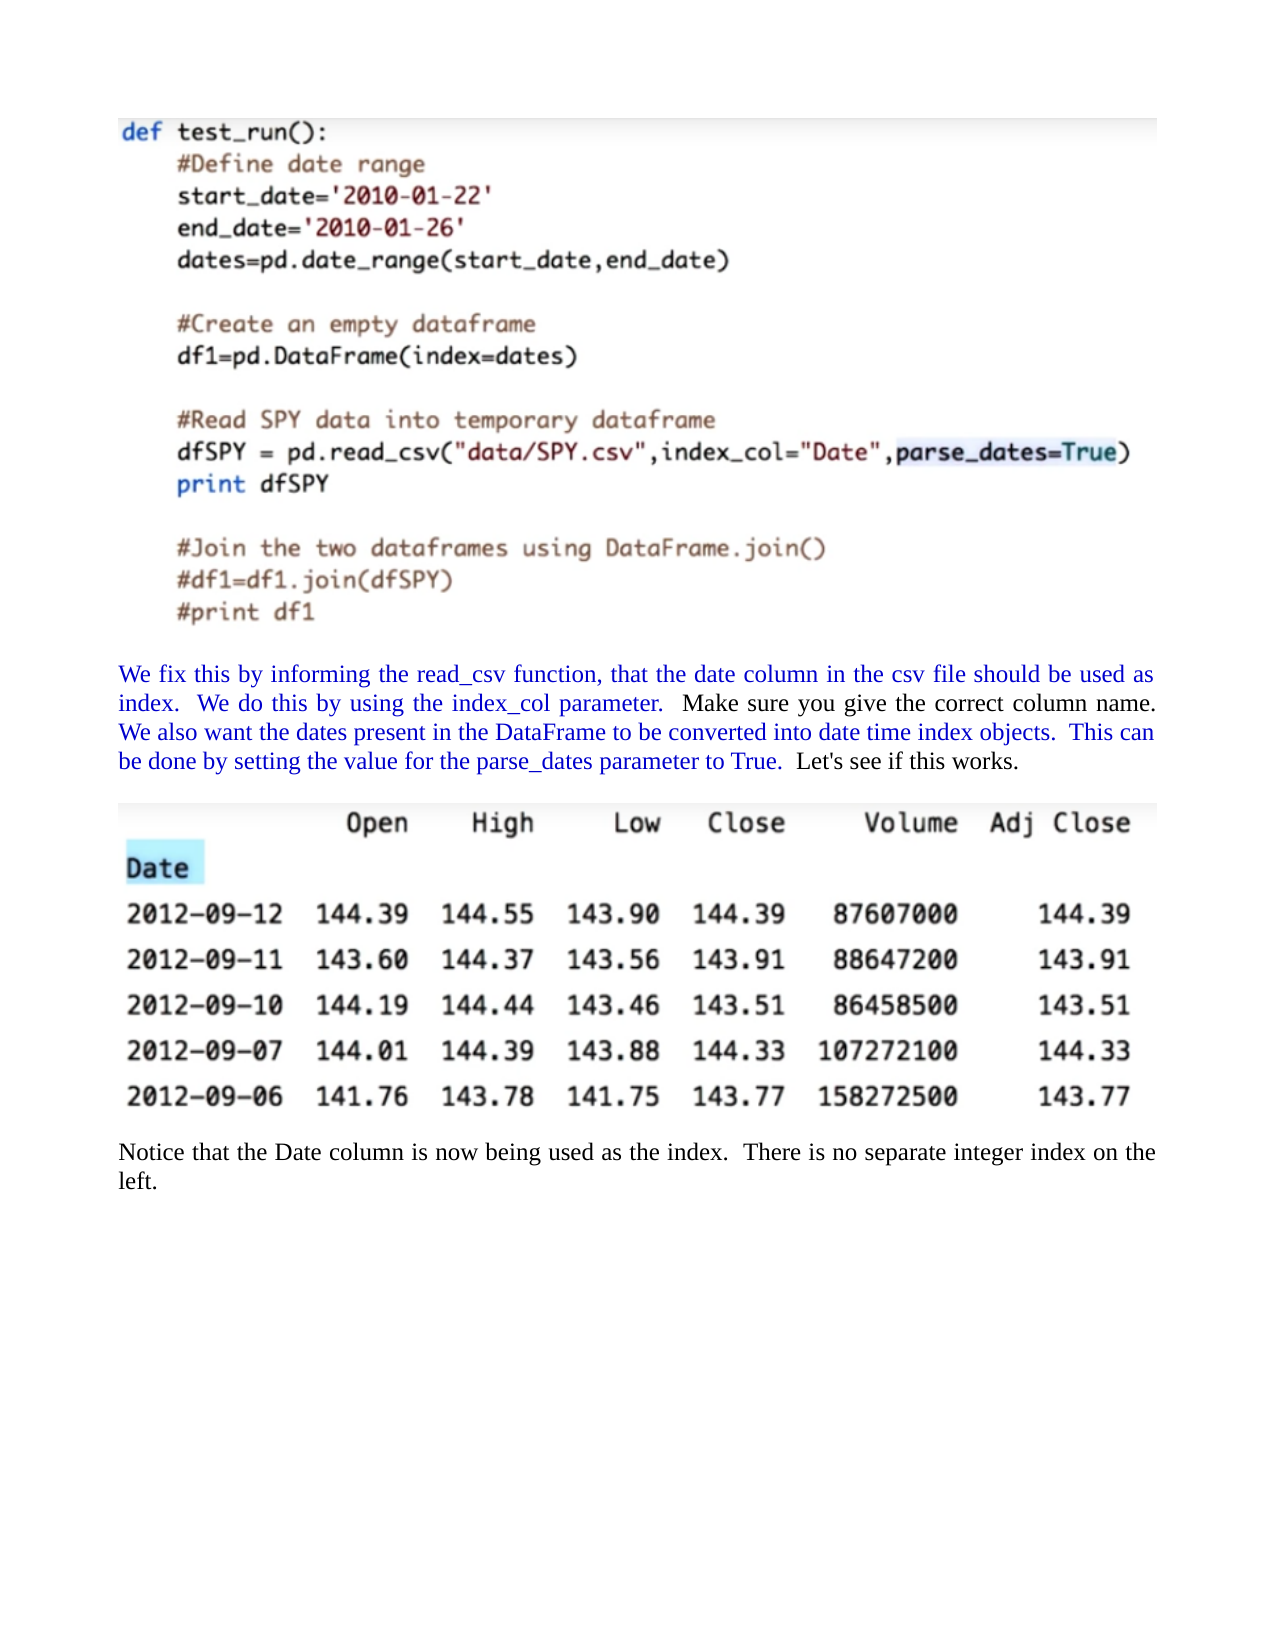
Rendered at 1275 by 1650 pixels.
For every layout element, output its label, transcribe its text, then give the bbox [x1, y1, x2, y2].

text Notice that the Date column is now being used as the index. There is no separate integer index on the left. [118, 1137, 1157, 1194]
picture [118, 803, 1157, 1109]
text We fix this by informing the read_csv function, that the date column in the csv file should be used as index. We do this by using the index_col parameter. Make sure you give the correct column name. We also want the dates present in the DataFrame to be converted into date time index objects. This can be done by setting the value for the parse_dates parameter to True. Let's see if this works. [118, 659, 1157, 774]
picture [118, 118, 1157, 631]
